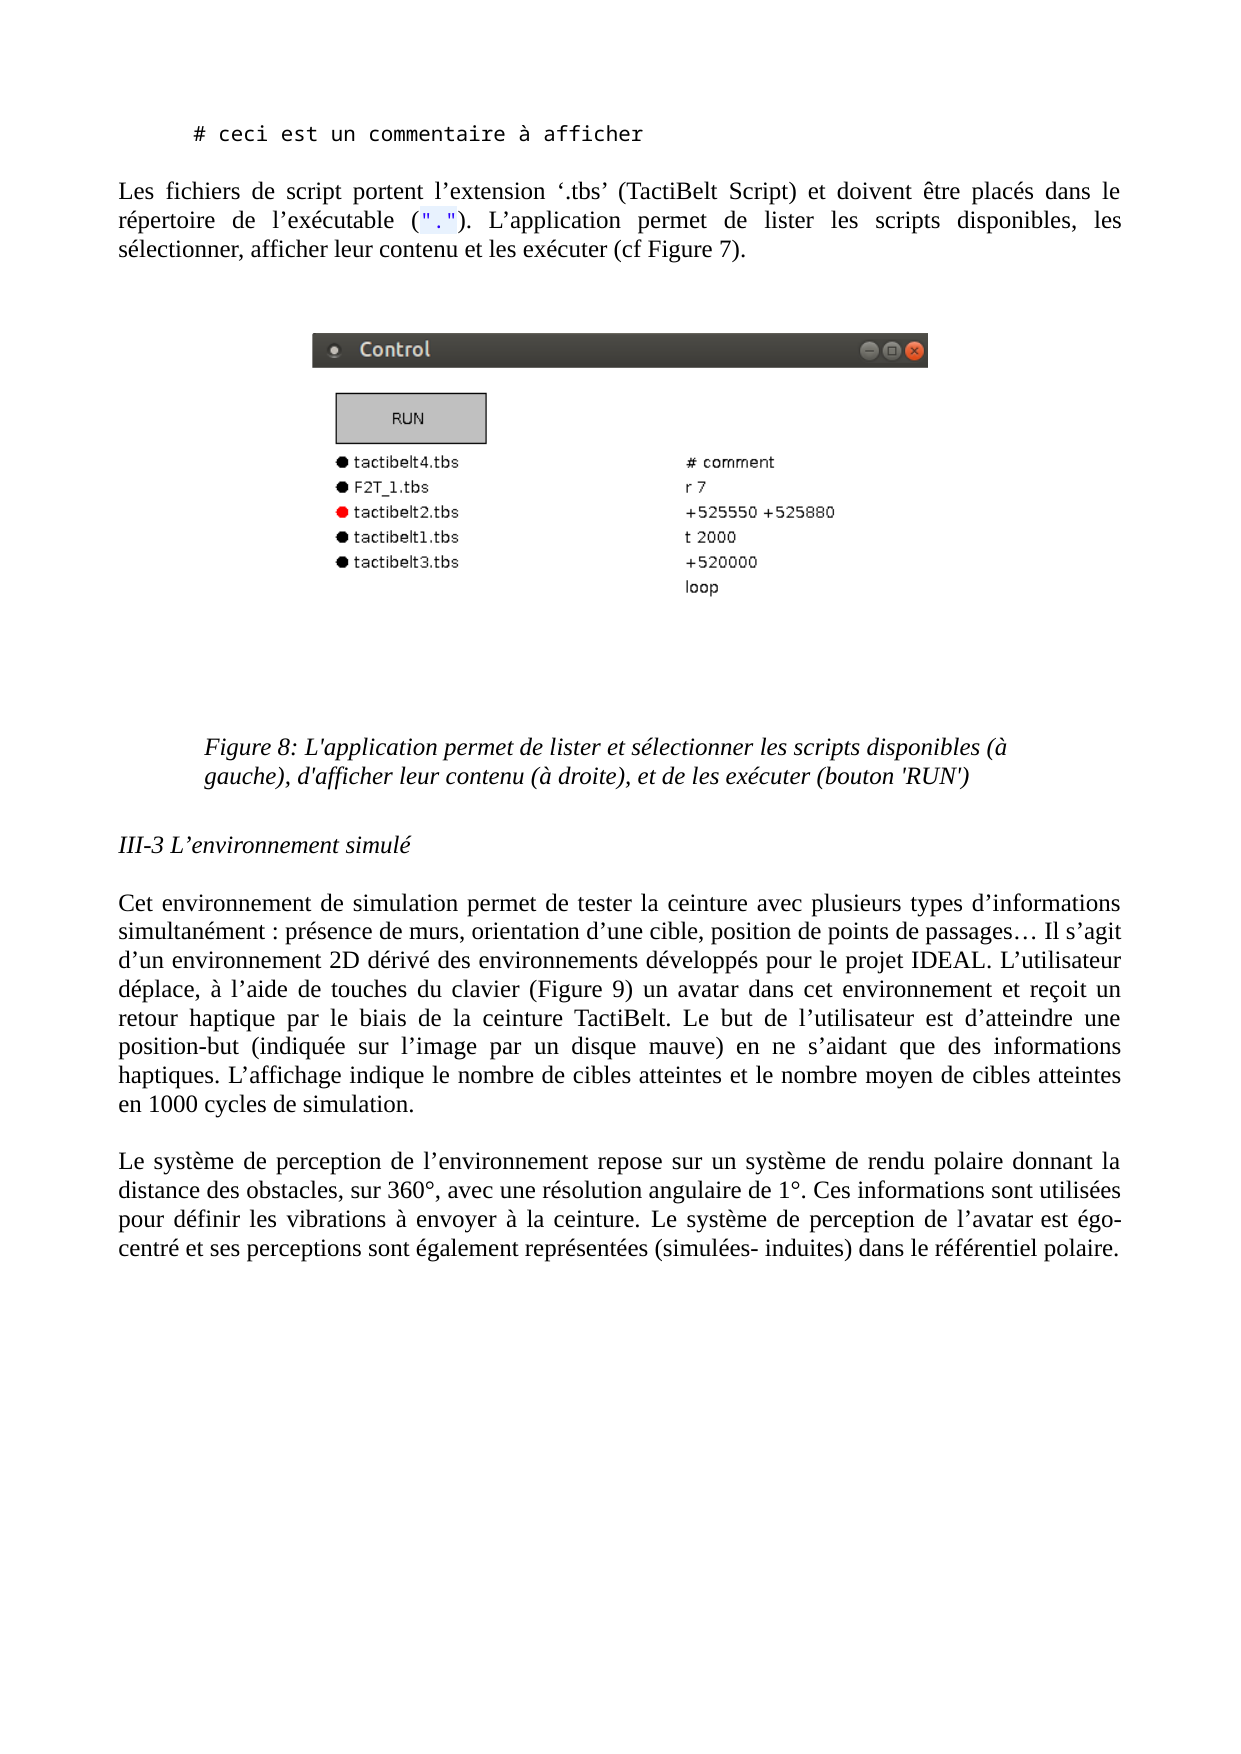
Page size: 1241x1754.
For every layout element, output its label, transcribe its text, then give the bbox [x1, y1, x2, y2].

text Les fichiers de script portent l’extension ‘.tbs’ (TactiBelt Script) et doivent être placés dans le répertoire de l’exécutable ("."). L’application permet de lister les scripts disponibles, les sélectionner, afficher leur contenu et les exécuter (cf Figure 7). [118, 176, 1122, 263]
text III-3 L’environnement simulé [118, 830, 1122, 859]
text # ceci est un commentaire à afficher [118, 118, 1122, 148]
text Le système de perception de l’environnement repose sur un système de rendu polaire donnant la distance des obstacles, sur 360°, avec une résolution angulaire de 1°. Ces informations sont utilisées pour définir les vibrations à envoyer à la ceinture. Le système de perception de l’avatar est égo-centré et ses perceptions sont également représentées (simulées- induites) dans le référentiel polaire. [118, 1146, 1122, 1261]
text Cet environnement de simulation permet de tester la ceinture avec plusieurs types d’informations simultanément : présence de murs, orientation d’une cible, position de points de passages… Il s’agit d’un environnement 2D dérivé des environnements développés pour le projet IDEAL. L’utilisateur déplace, à l’aide de touches du clavier (Figure 9) un avatar dans cet environnement et reçoit un retour haptique par le biais de la ceinture TactiBelt. Le but de l’utilisateur est d’atteindre une position-but (indiquée sur l’image par un disque mauve) en ne s’aidant que des informations haptiques. L’affichage indique le nombre de cibles atteintes et le nombre moyen de cibles atteintes en 1000 cycles de simulation. [118, 888, 1122, 1118]
text Figure 8: L'application permet de lister et sélectionner les scripts disponibles (à gauche), d'afficher leur contenu (à droite), et de les exécuter (bouton 'RUN') [204, 333, 1036, 789]
picture [312, 333, 928, 704]
